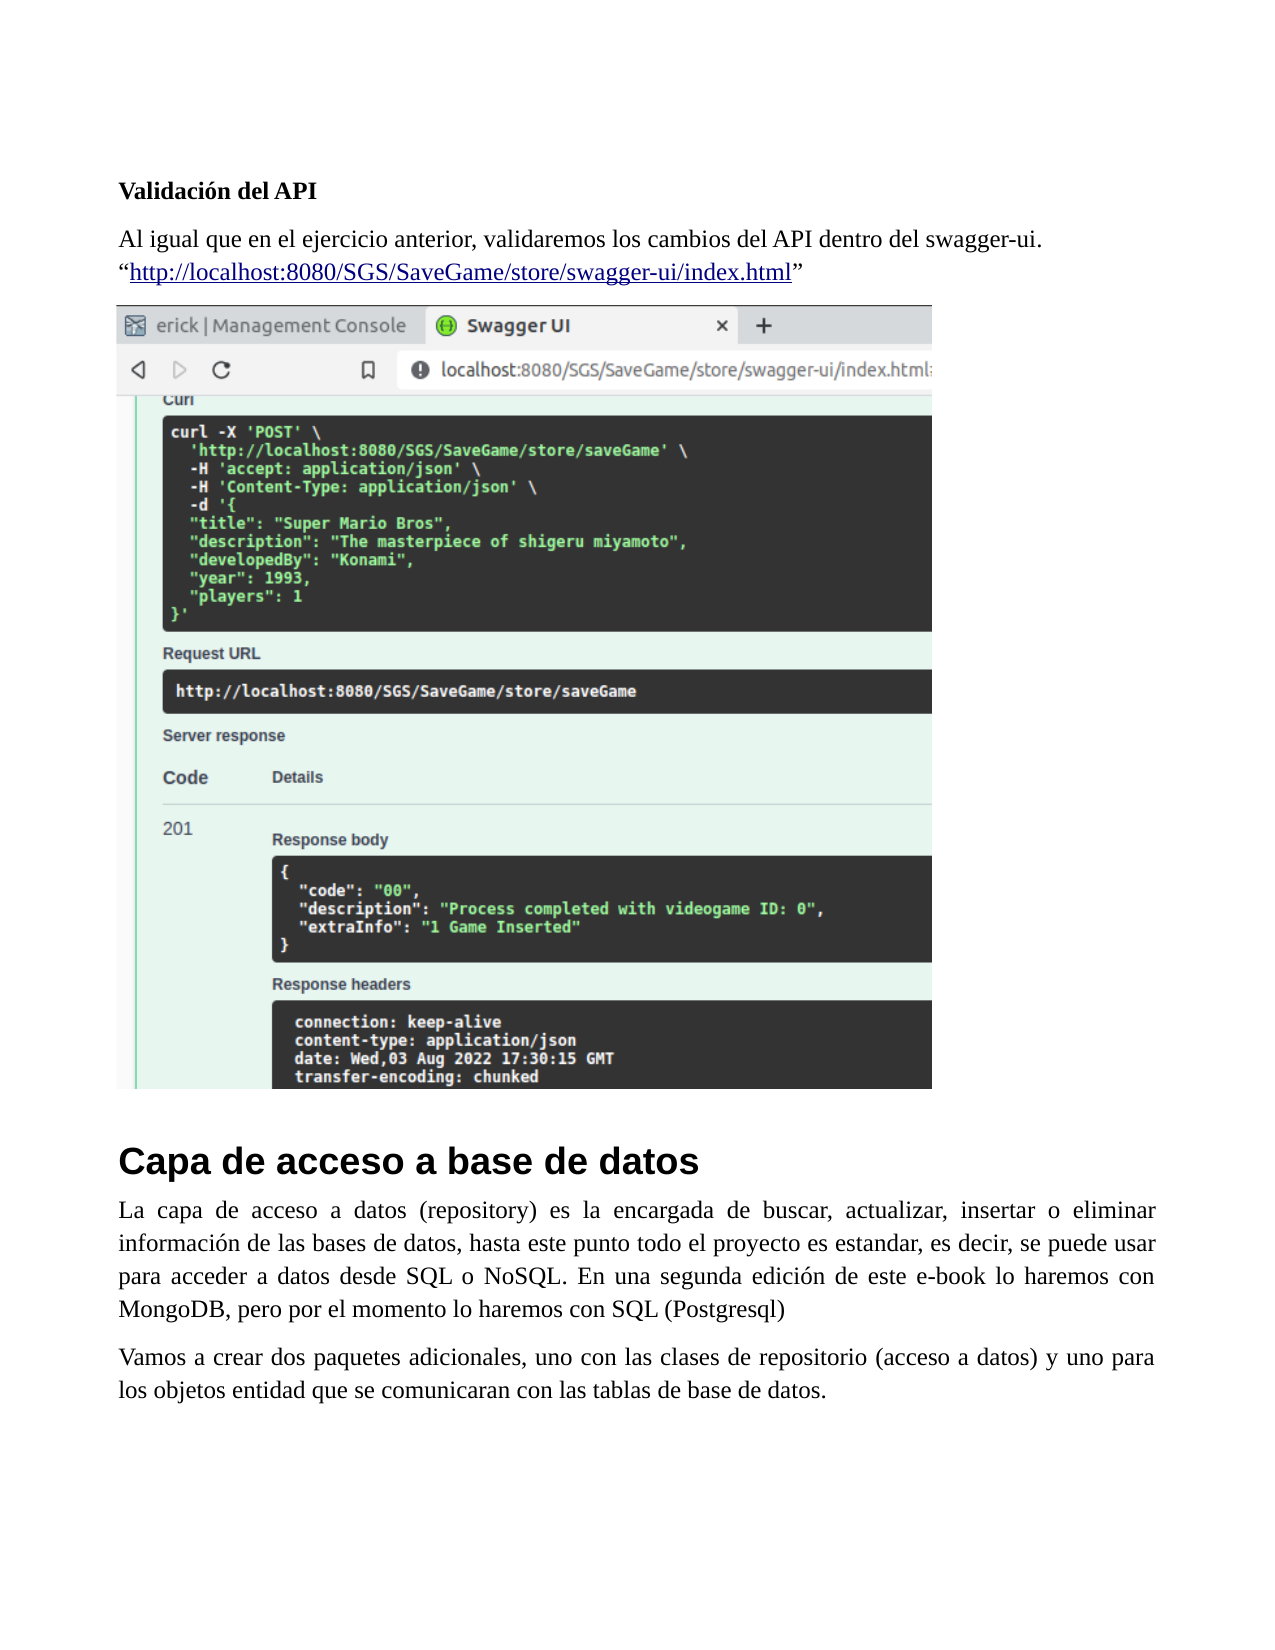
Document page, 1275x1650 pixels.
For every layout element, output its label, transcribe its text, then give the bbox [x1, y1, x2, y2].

picture [116, 305, 932, 1089]
text Validación del API [118, 176, 1157, 205]
text Vamos a crear dos paquetes adicionales, uno con las clases de repositorio (acceso a datos) y uno para los objetos entidad que se comunicaran con las tablas de base de datos. [118, 1342, 1157, 1403]
subtitle Capa de acceso a base de datos [118, 1139, 1157, 1182]
text La capa de acceso a datos (repository) es la encargada de buscar, actualizar, insertar o eliminar información de las bases de datos, hasta este punto todo el proyecto es estandar, es decir, se puede usar para acceder a datos desde SQL o NoSQL. En una segunda edición de este e-book lo haremos con MongoDB, pero por el momento lo haremos con SQL (Postgresql) [118, 1195, 1157, 1323]
text Al igual que en el ejercicio anterior, validaremos los cambios del API dentro del swagger-ui. “http://localhost:8080/SGS/SaveGame/store/swagger-ui/index.html” [118, 224, 1157, 286]
